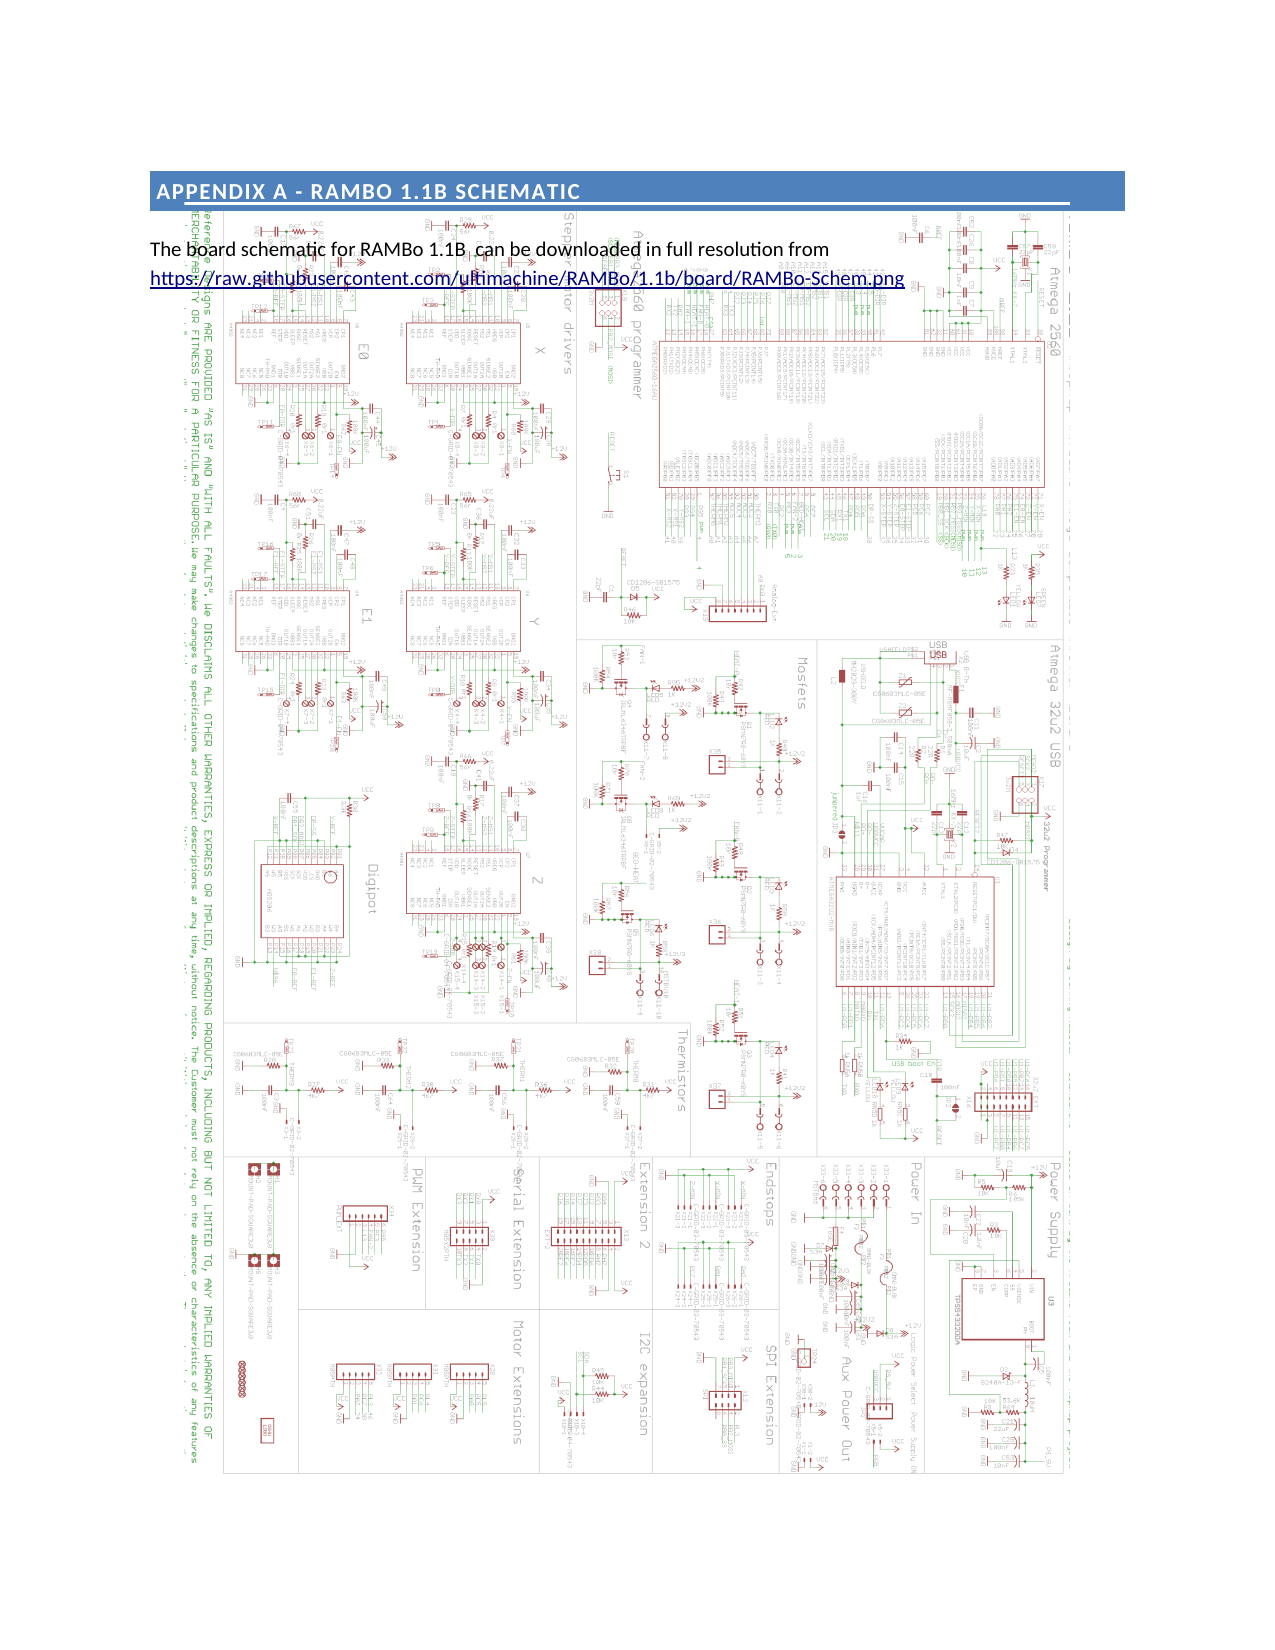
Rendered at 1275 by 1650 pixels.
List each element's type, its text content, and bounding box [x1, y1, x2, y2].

subtitle Appendix A - RAMBo 1.1B Schematic [156, 177, 1119, 205]
